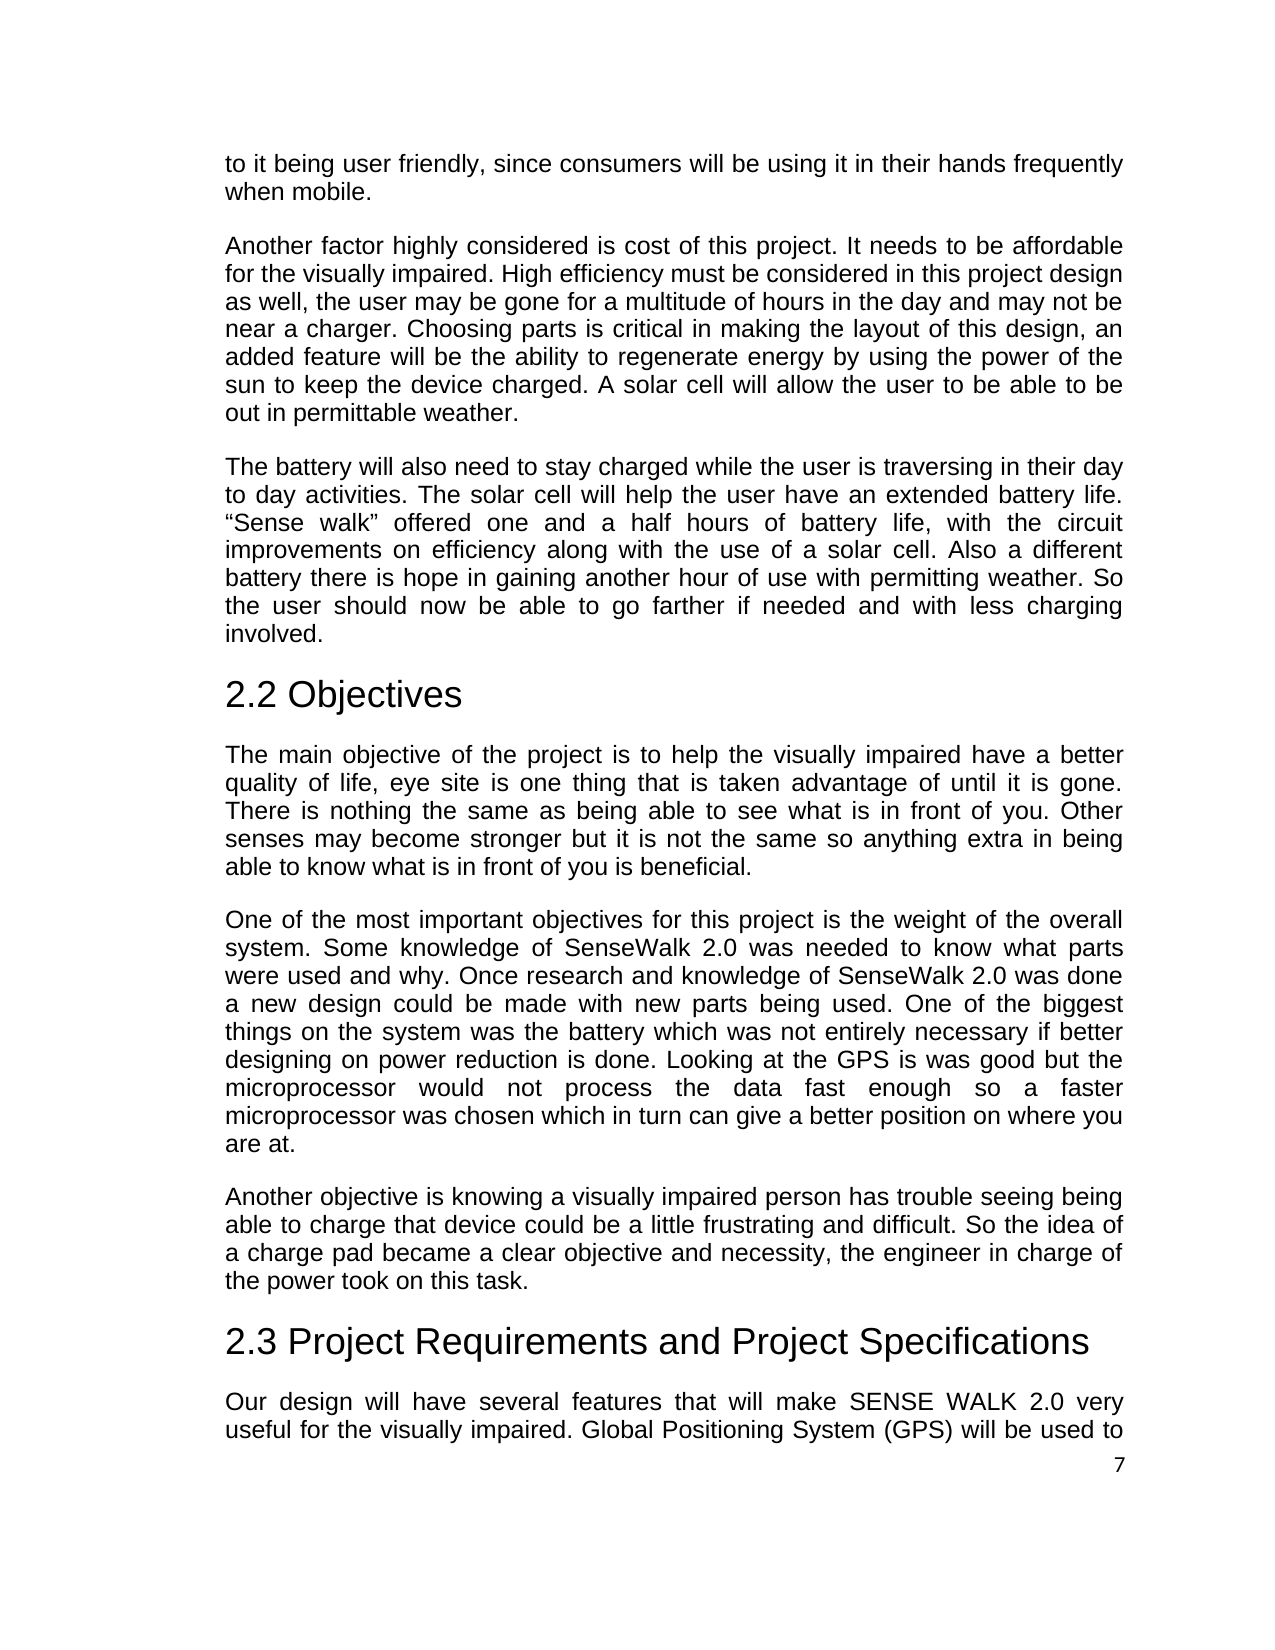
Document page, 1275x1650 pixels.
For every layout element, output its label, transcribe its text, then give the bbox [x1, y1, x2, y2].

text One of the most important objectives for this project is the weight of the overall system. Some knowledge of SenseWalk 2.0 was needed to know what parts were used and why. Once research and knowledge of SenseWalk 2.0 was done a new design could be made with new parts being used. One of the biggest things on the system was the battery which was not entirely necessary if better designing on power reduction is done. Looking at the GPS is was good but the microprocessor would not process the data fast enough so a faster microprocessor was chosen which in turn can give a better position on where you are at. [225, 906, 1125, 1157]
text to it being user friendly, since consumers will be using it in their hands frequently when mobile. [225, 150, 1125, 206]
text Another objective is knowing a visually impaired person has trouble seeing being able to charge that device could be a little frustrating and difficult. So the idea of a charge pad became a clear objective and necessity, the engineer in charge of the power took on this task. [225, 1183, 1125, 1295]
text The main objective of the project is to help the visually impaired have a better quality of life, eye site is one thing that is taken advantage of until it is gone. There is nothing the same as being able to see what is in front of you. Other senses may become stronger but it is not the same so anything extra in being able to know what is in front of you is beneficial. [225, 741, 1125, 881]
text Our design will have several features that will make SENSE WALK 2.0 very useful for the visually impaired. Global Positioning System (GPS) will be used to [225, 1388, 1125, 1444]
text The battery will also need to stay charged while the user is traversing in their day to day activities. The solar cell will help the user have an extended battery life. “Sense walk” offered one and a half hours of battery life, with the circuit improvements on efficiency along with the use of a solar cell. Also a different battery there is hope in gaining another hour of use with permitting weather. So the user should now be able to go farther if needed and with less charging involved. [225, 452, 1125, 648]
text Another factor highly considered is cost of this project. It needs to be affordable for the visually impaired. High efficiency must be considered in this project design as well, the user may be gone for a multitude of hours in the day and may not be near a charger. Choosing parts is critical in making the layout of this design, an added feature will be the ability to regenerate energy by using the power of the sun to keep the device charged. A solar cell will allow the user to be able to be out in permittable weather. [225, 231, 1125, 427]
text 2.2 Objectives [225, 673, 1125, 715]
text 2.3 Project Requirements and Project Specifications [225, 1320, 1125, 1362]
